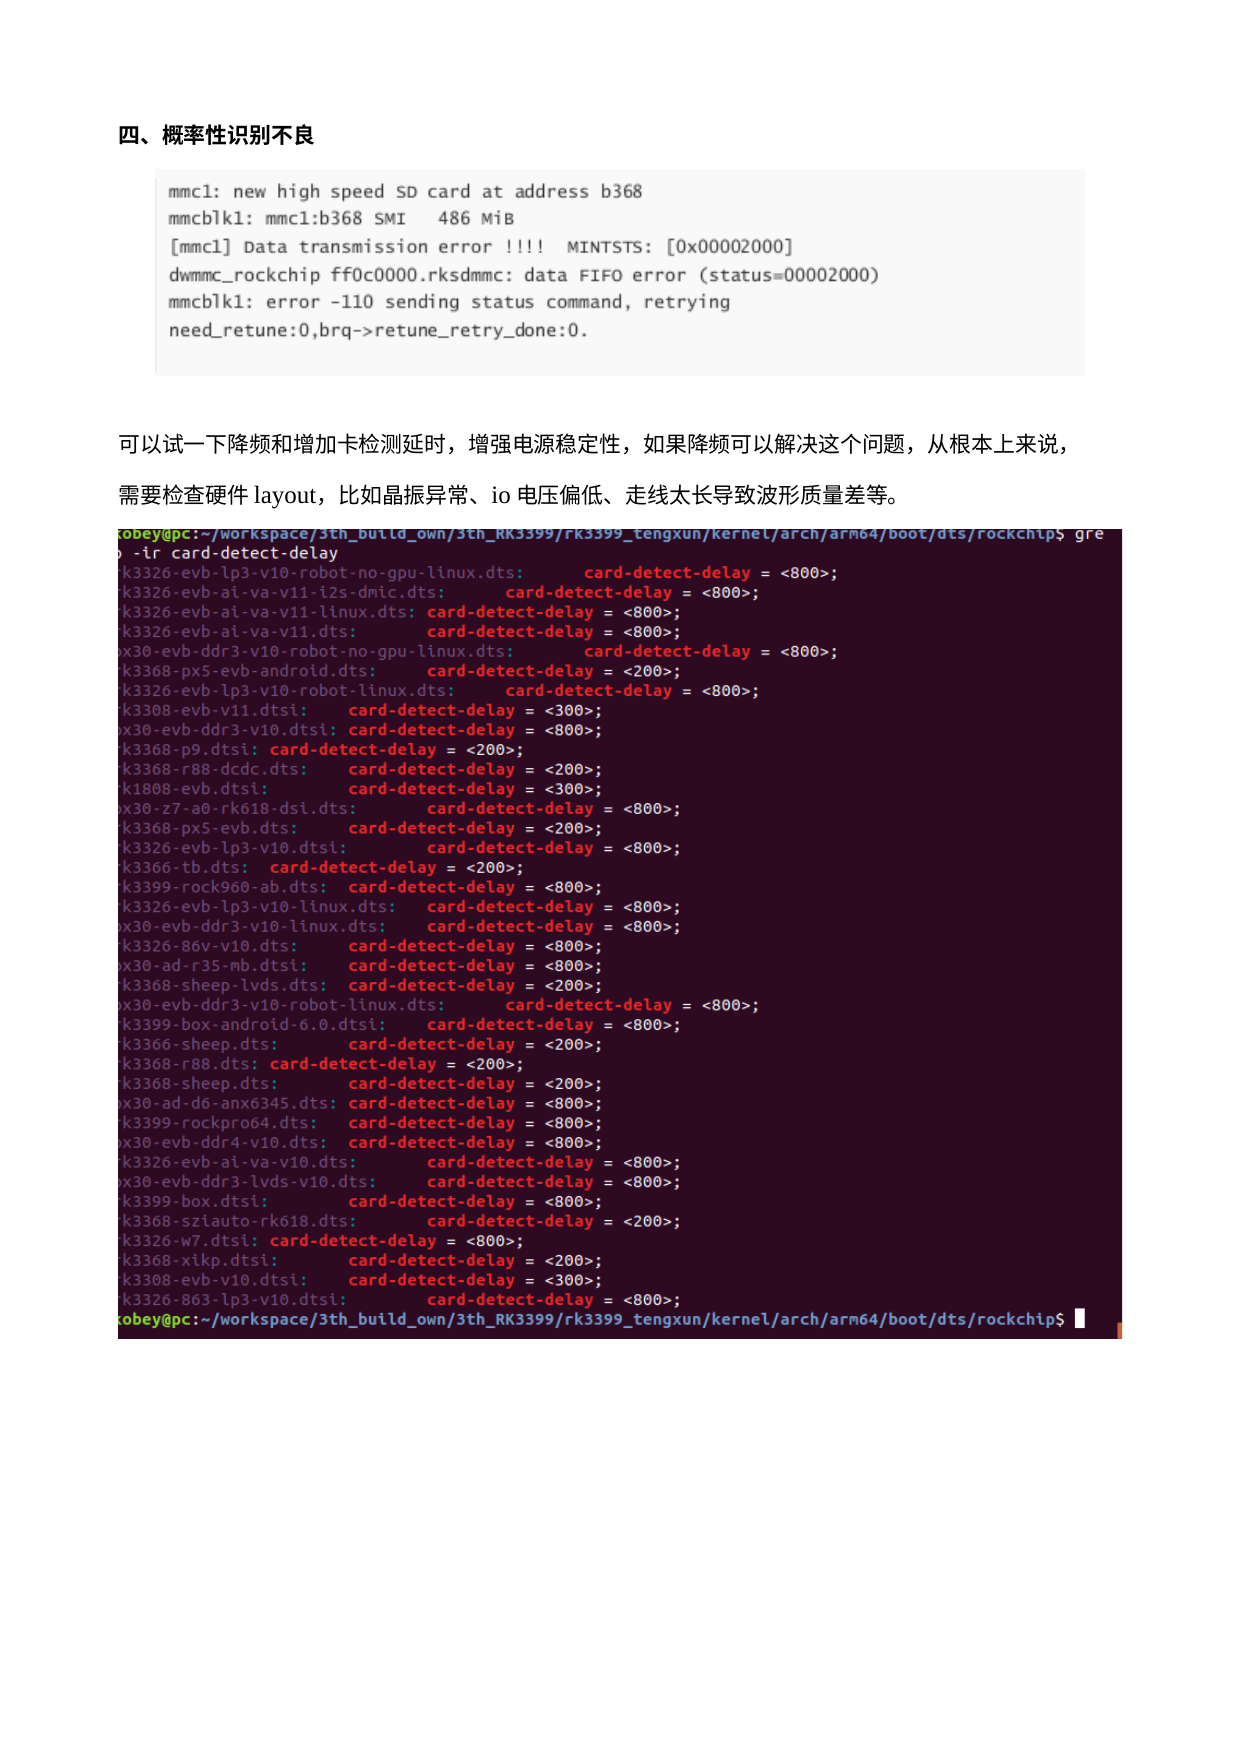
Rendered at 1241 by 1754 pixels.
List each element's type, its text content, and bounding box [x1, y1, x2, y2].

text 可以试一下降频和增加卡检测延时，增强电源稳定性，如果降频可以解决这个问题，从根本上来说， [118, 427, 1122, 459]
picture [155, 169, 1085, 376]
picture [118, 529, 1123, 1339]
text 四、概率性识别不良 [118, 118, 1122, 150]
text 需要检查硬件layout，比如晶振异常、io电压偏低、走线太长导致波形质量差等。 [118, 478, 1122, 510]
